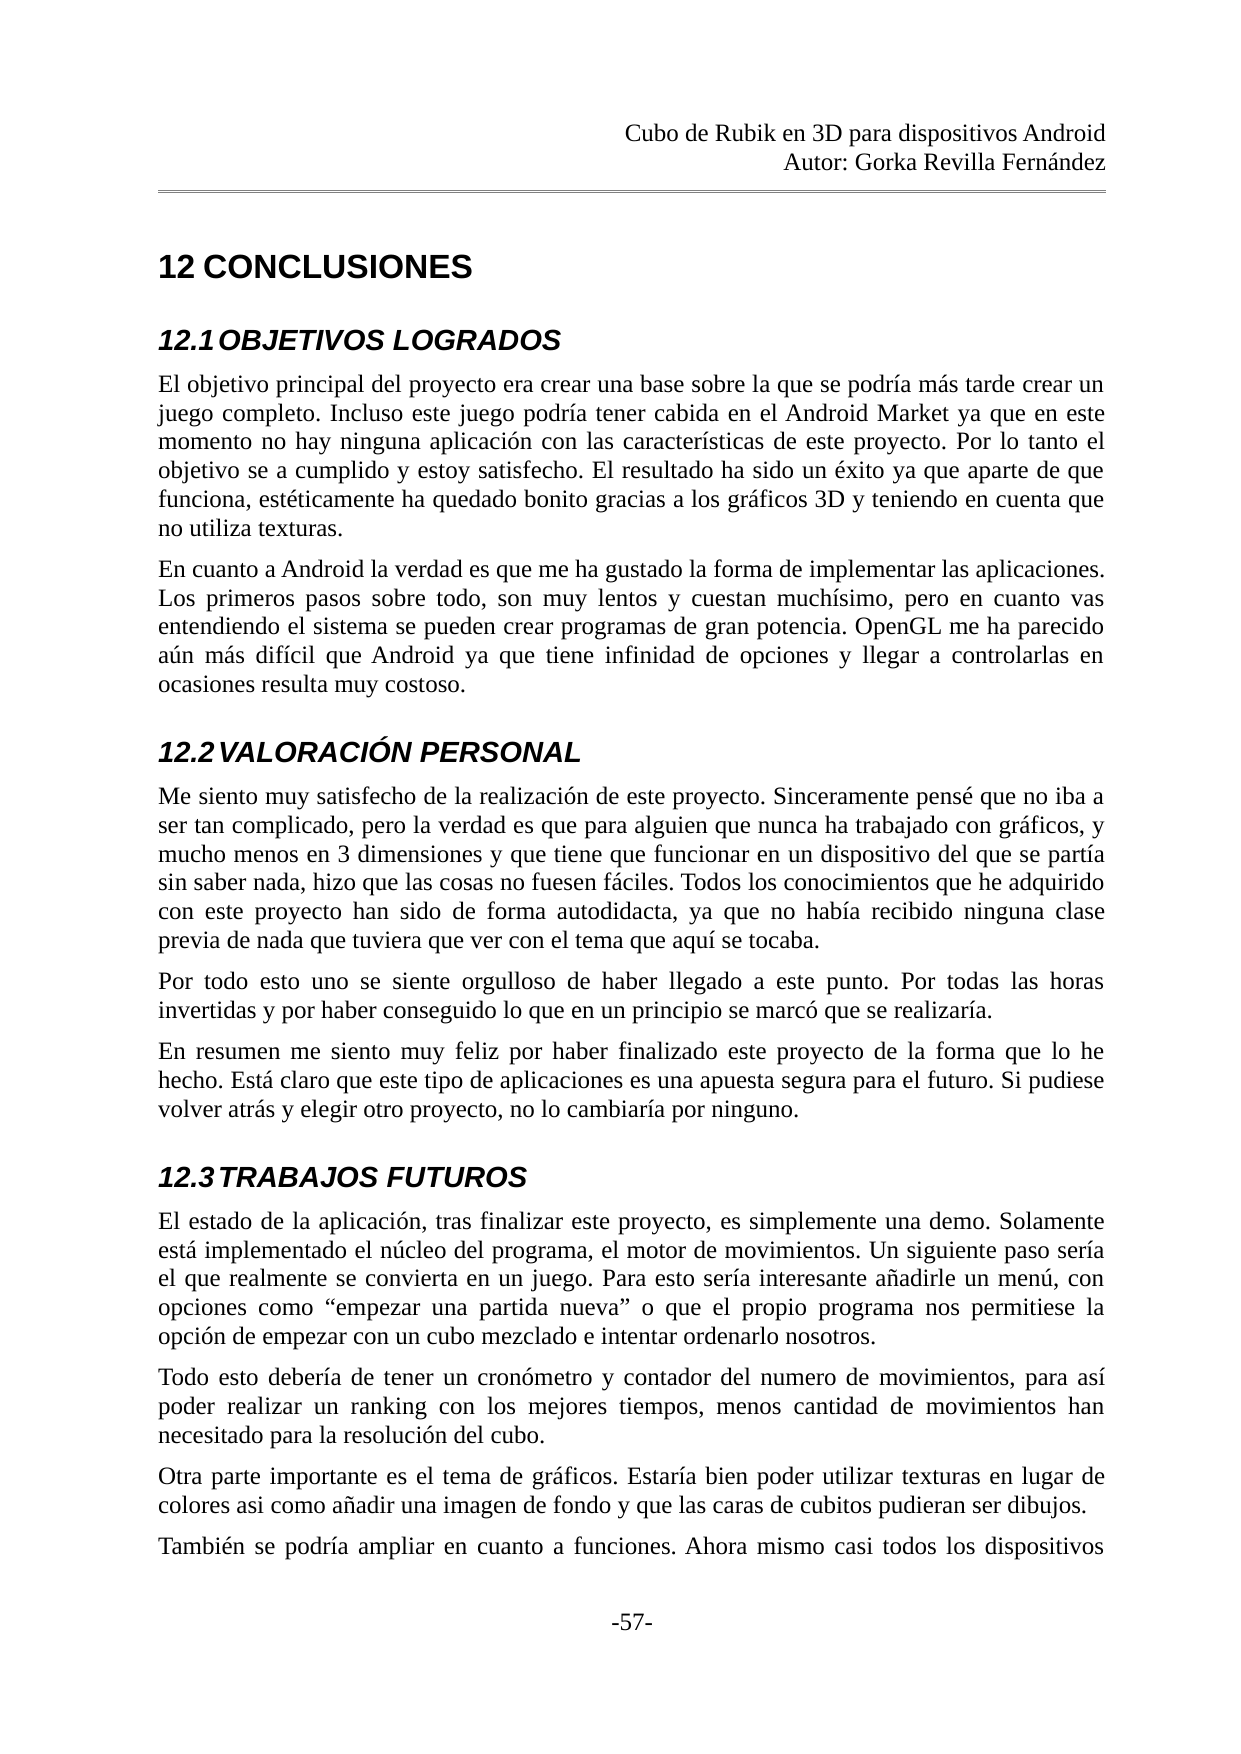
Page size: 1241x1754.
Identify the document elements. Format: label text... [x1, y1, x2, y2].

text En resumen me siento muy feliz por haber finalizado este proyecto de la forma que lo he hecho. Está claro que este tipo de aplicaciones es una apuesta segura para el futuro. Si pudiese volver atrás y elegir otro proyecto, no lo cambiaría por ninguno. [158, 1036, 1106, 1122]
subtitle CONCLUSIONES [158, 247, 1106, 285]
text En cuanto a Android la verdad es que me ha gustado la forma de implementar las aplicaciones. Los primeros pasos sobre todo, son muy lentos y cuestan muchísimo, pero en cuanto vas entendiendo el sistema se pueden crear programas de gran potencia. OpenGL me ha parecido aún más difícil que Android ya que tiene infinidad de opciones y llegar a controlarlas en ocasiones resulta muy costoso. [158, 554, 1106, 698]
text Todo esto debería de tener un cronómetro y contador del numero de movimientos, para así poder realizar un ranking con los mejores tiempos, menos cantidad de movimientos han necesitado para la resolución del cubo. [158, 1362, 1106, 1448]
text Por todo esto uno se siente orgulloso de haber llegado a este punto. Por todas las horas invertidas y por haber conseguido lo que en un principio se marcó que se realizaría. [158, 966, 1106, 1024]
text Me siento muy satisfecho de la realización de este proyecto. Sinceramente pensé que no iba a ser tan complicado, pero la verdad es que para alguien que nunca ha trabajado con gráficos, y mucho menos en 3 dimensiones y que tiene que funcionar en un dispositivo del que se partía sin saber nada, hizo que las cosas no fuesen fáciles. Todos los conocimientos que he adquirido con este proyecto han sido de forma autodidacta, ya que no había recibido ninguna clase previa de nada que tuviera que ver con el tema que aquí se tocaba. [158, 781, 1106, 954]
text El objetivo principal del proyecto era crear una base sobre la que se podría más tarde crear un juego completo. Incluso este juego podría tener cabida en el Android Market ya que en este momento no hay ninguna aplicación con las características de este proyecto. Por lo tanto el objetivo se a cumplido y estoy satisfecho. El resultado ha sido un éxito ya que aparte de que funciona, estéticamente ha quedado bonito gracias a los gráficos 3D y teniendo en cuenta que no utiliza texturas. [158, 369, 1106, 541]
text También se podría ampliar en cuanto a funciones. Ahora mismo casi todos los dispositivos [158, 1531, 1106, 1560]
text El estado de la aplicación, tras finalizar este proyecto, es simplemente una demo. Solamente está implementado el núcleo del programa, el motor de movimientos. Un siguiente paso sería el que realmente se convierta en un juego. Para esto sería interesante añadirle un menú, con opciones como “empezar una partida nueva” o que el propio programa nos permitiese la opción de empezar con un cubo mezclado e intentar ordenarlo nosotros. [158, 1206, 1106, 1350]
subtitle OBJETIVOS LOGRADOS [158, 323, 1106, 356]
subtitle VALORACIÓN PERSONAL [158, 735, 1106, 769]
subtitle TRABAJOS FUTUROS [158, 1160, 1106, 1193]
text Otra parte importante es el tema de gráficos. Estaría bien poder utilizar texturas en lugar de colores asi como añadir una imagen de fondo y que las caras de cubitos pudieran ser dibujos. [158, 1461, 1106, 1518]
